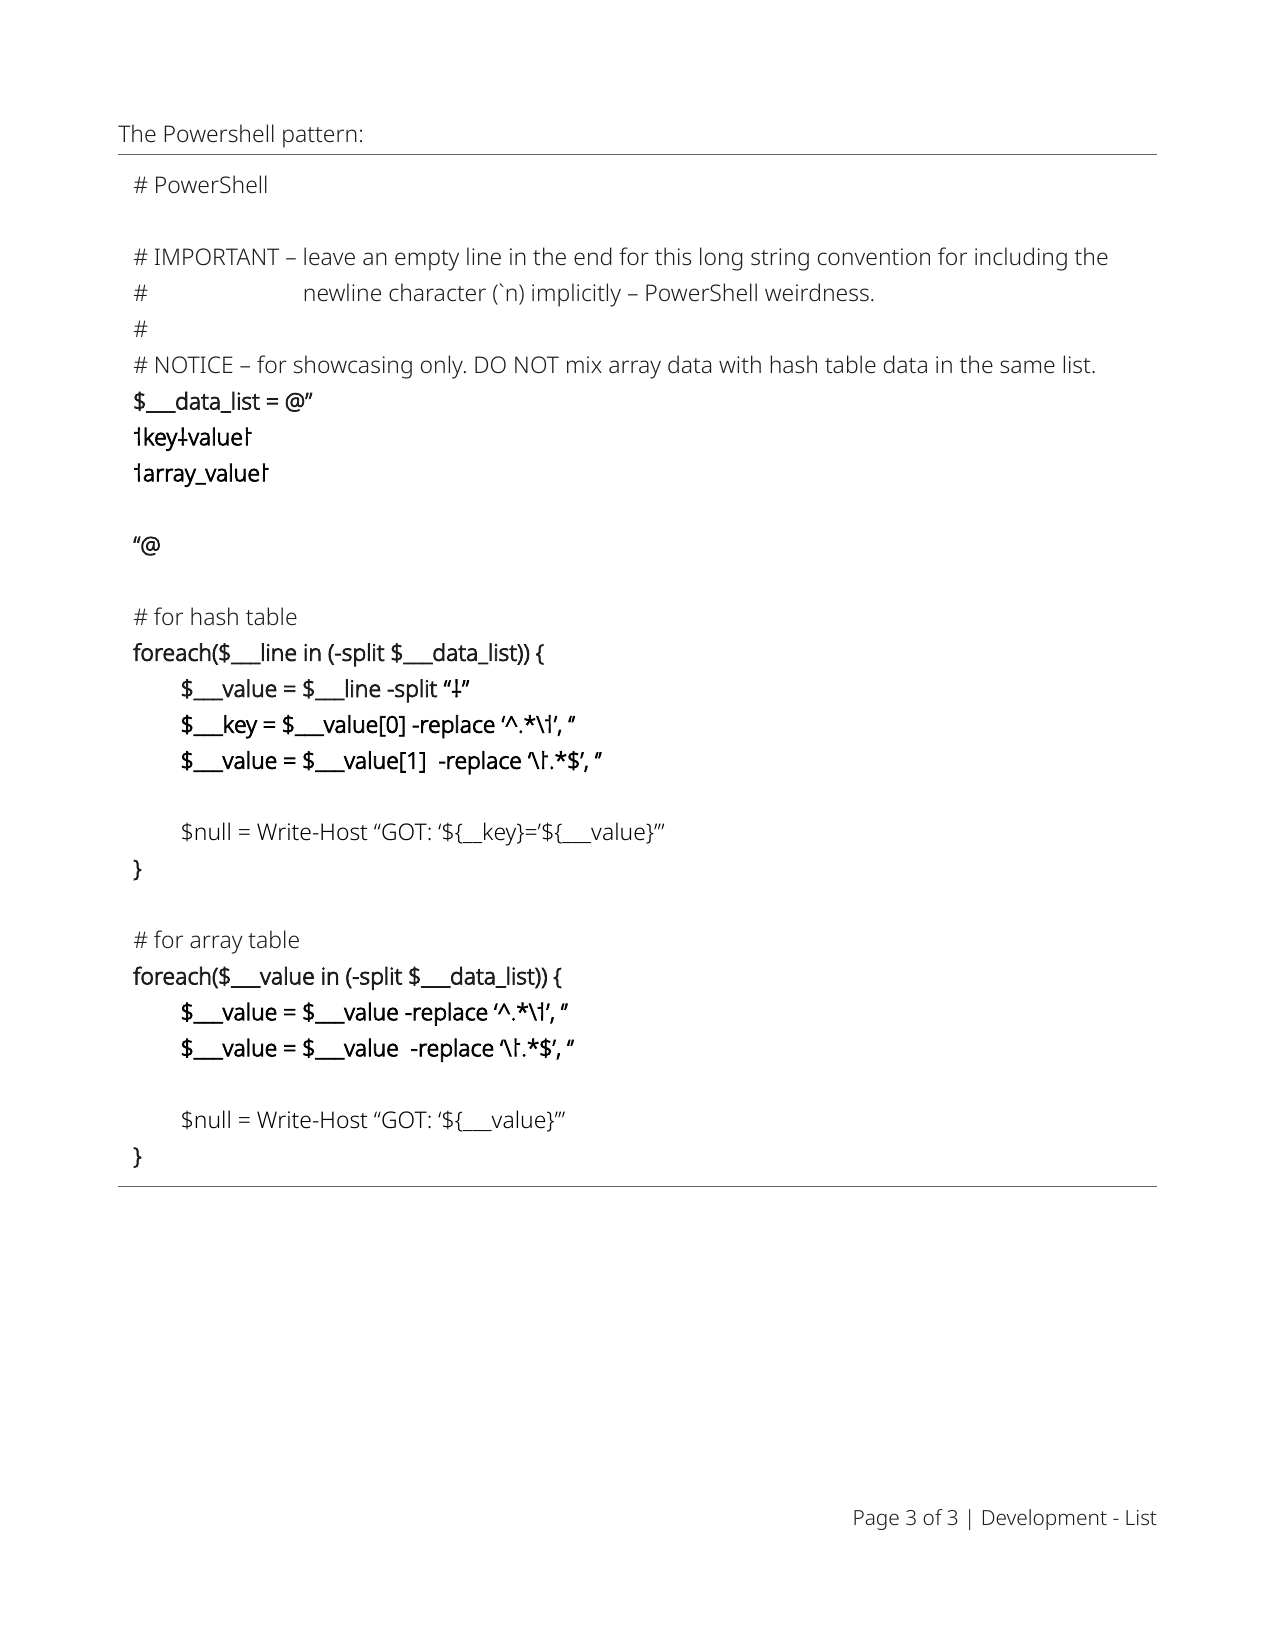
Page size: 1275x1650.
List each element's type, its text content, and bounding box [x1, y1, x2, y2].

text $___value = $___line -split “⸸” [118, 657, 1157, 693]
text $___key = $___value[0] -replace ‘^.*\⸶’, ‘’ [118, 693, 1157, 729]
text $___value = $___value -replace ‘\⸷.*$’, ‘’ [118, 1017, 1157, 1063]
text # NOTICE – for showcasing only. DO NOT mix array data with hash table data in the same list. [118, 334, 1157, 370]
text ⸶key⸸value⸷ [118, 406, 1157, 442]
text } [118, 837, 1157, 883]
text $null = Write-Host “GOT: ‘${___value}’” [118, 1088, 1157, 1124]
text The Powershell pattern: [118, 118, 1157, 149]
text $___data_list = @” [118, 370, 1157, 406]
text # for array table [118, 909, 1157, 945]
text foreach($___line in (-split $___data_list)) { [118, 621, 1157, 657]
text } [118, 1124, 1157, 1186]
text $null = Write-Host “GOT: ‘${__key}=’${___value}’” [118, 801, 1157, 837]
text # newline character (`n) implicitly – PowerShell weirdness. [118, 262, 1157, 298]
text # PowerShell [118, 155, 1157, 200]
text # [118, 298, 1157, 334]
text “@ [118, 513, 1157, 560]
text $___value = $___value[1] -replace ‘\⸷.*$’, ‘’ [118, 729, 1157, 775]
text # for hash table [118, 585, 1157, 621]
text ⸶array_value⸷ [118, 442, 1157, 488]
text $___value = $___value -replace ‘^.*\⸶’, ‘’ [118, 981, 1157, 1017]
text # IMPORTANT – leave an empty line in the end for this long string convention for including the [118, 226, 1157, 262]
text foreach($___value in (-split $___data_list)) { [118, 945, 1157, 981]
